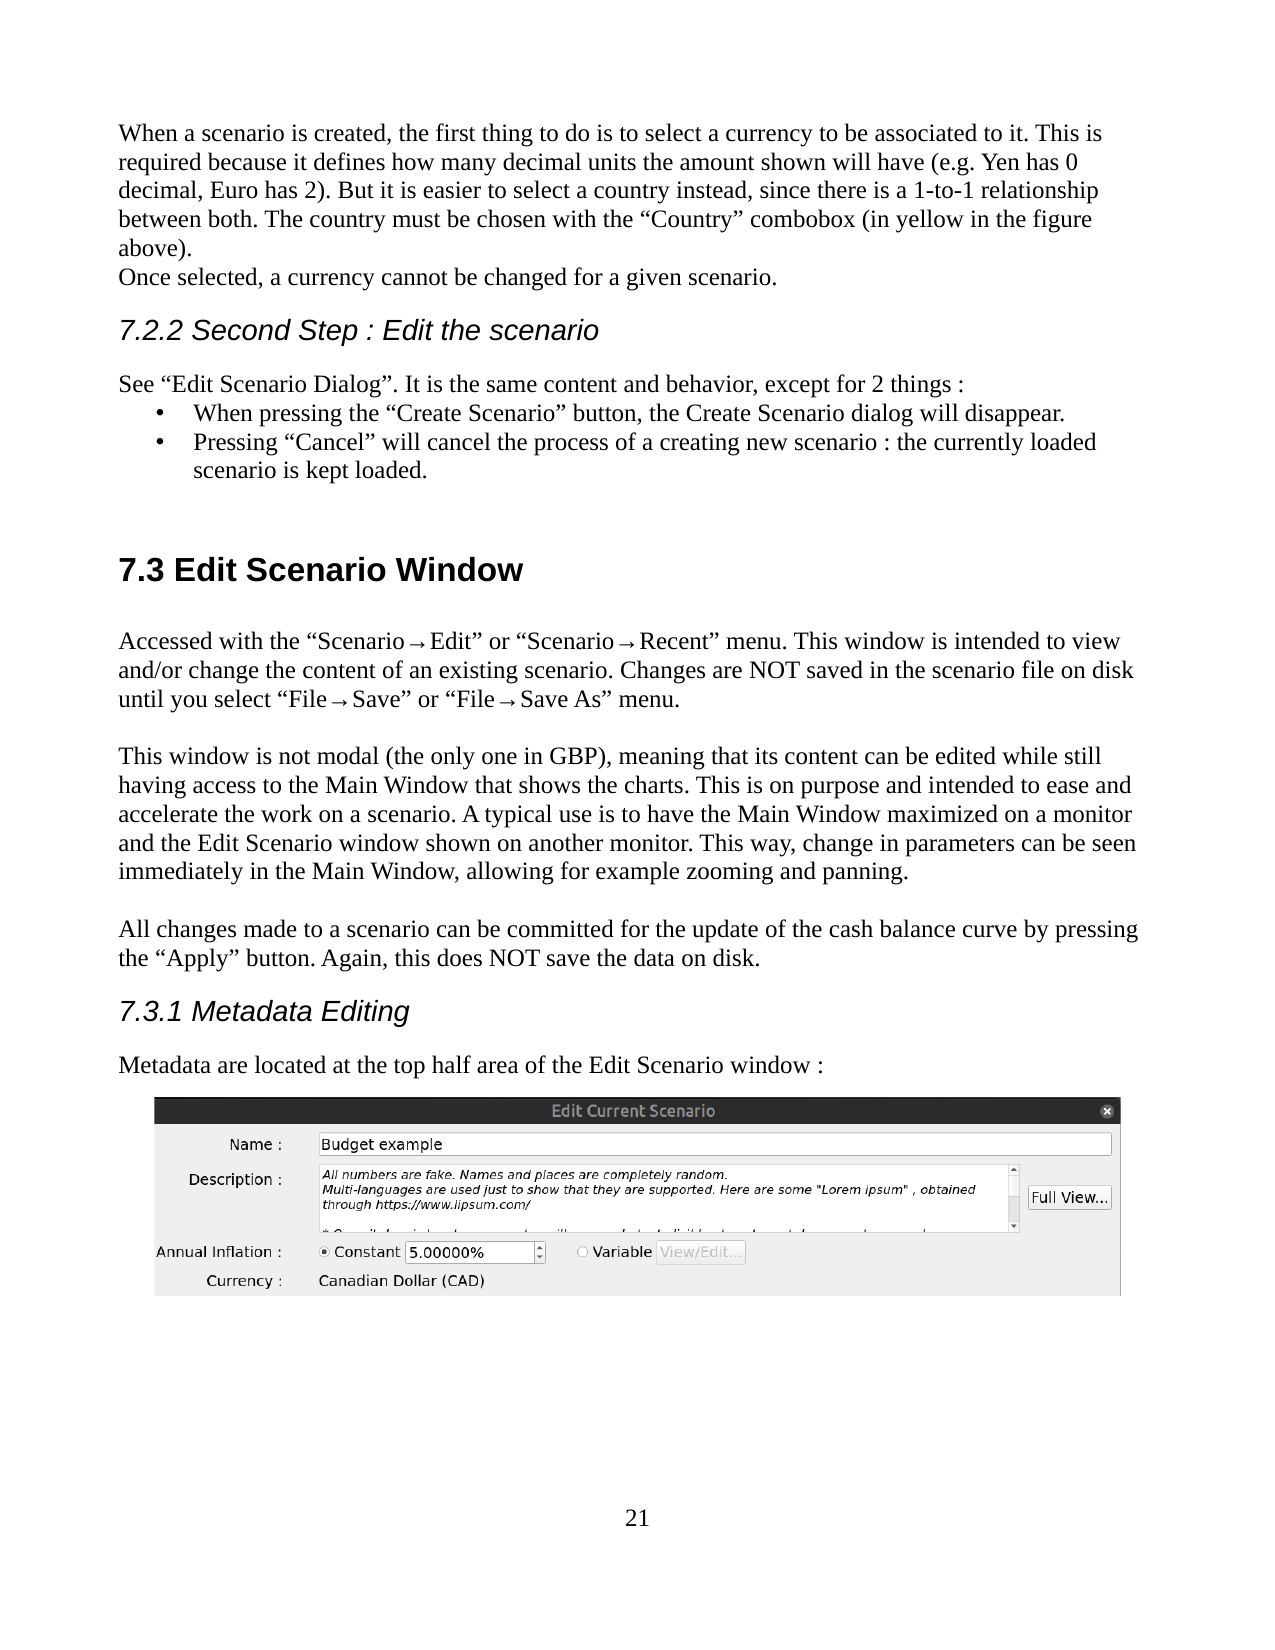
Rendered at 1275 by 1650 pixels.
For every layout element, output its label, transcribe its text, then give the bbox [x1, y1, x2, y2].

subtitle Metadata Editing [118, 994, 1157, 1027]
text Once selected, a currency cannot be changed for a given scenario. [118, 262, 1157, 291]
subtitle Second Step : Edit the scenario [118, 313, 1157, 347]
list When pressing the “Create Scenario” button, the Create Scenario dialog will disappear. [156, 398, 1157, 427]
list Pressing “Cancel” will cancel the process of a creating new scenario : the currently loaded scenario is kept loaded. [156, 427, 1157, 484]
text When a scenario is created, the first thing to do is to select a currency to be associated to it. This is required because it defines how many decimal units the amount shown will have (e.g. Yen has 0 decimal, Euro has 2). But it is easier to select a country instead, since there is a 1-to-1 relationship between both. The country must be chosen with the “Country” combobox (in yellow in the figure above). [118, 118, 1157, 262]
text Accessed with the “Scenario→Edit” or “Scenario→Recent” menu. This window is intended to view and/or change the content of an existing scenario. Changes are NOT saved in the scenario file on disk until you select “File→Save” or “File→Save As” menu. [118, 626, 1157, 713]
subtitle Edit Scenario Window [118, 550, 1157, 589]
text See “Edit Scenario Dialog”. It is the same content and behavior, except for 2 things : [118, 369, 1157, 398]
picture [154, 1097, 1121, 1296]
text This window is not modal (the only one in GBP), meaning that its content can be edited while still having access to the Main Window that shows the charts. This is on purpose and intended to ease and accelerate the work on a scenario. A typical use is to have the Main Window maximized on a monitor and the Edit Scenario window shown on another monitor. This way, change in parameters can be seen immediately in the Main Window, allowing for example zooming and panning. [118, 741, 1157, 885]
text All changes made to a scenario can be committed for the update of the cash balance curve by pressing the “Apply” button. Again, this does NOT save the data on disk. [118, 914, 1157, 971]
text Metadata are located at the top half area of the Edit Scenario window : [118, 1050, 1157, 1079]
